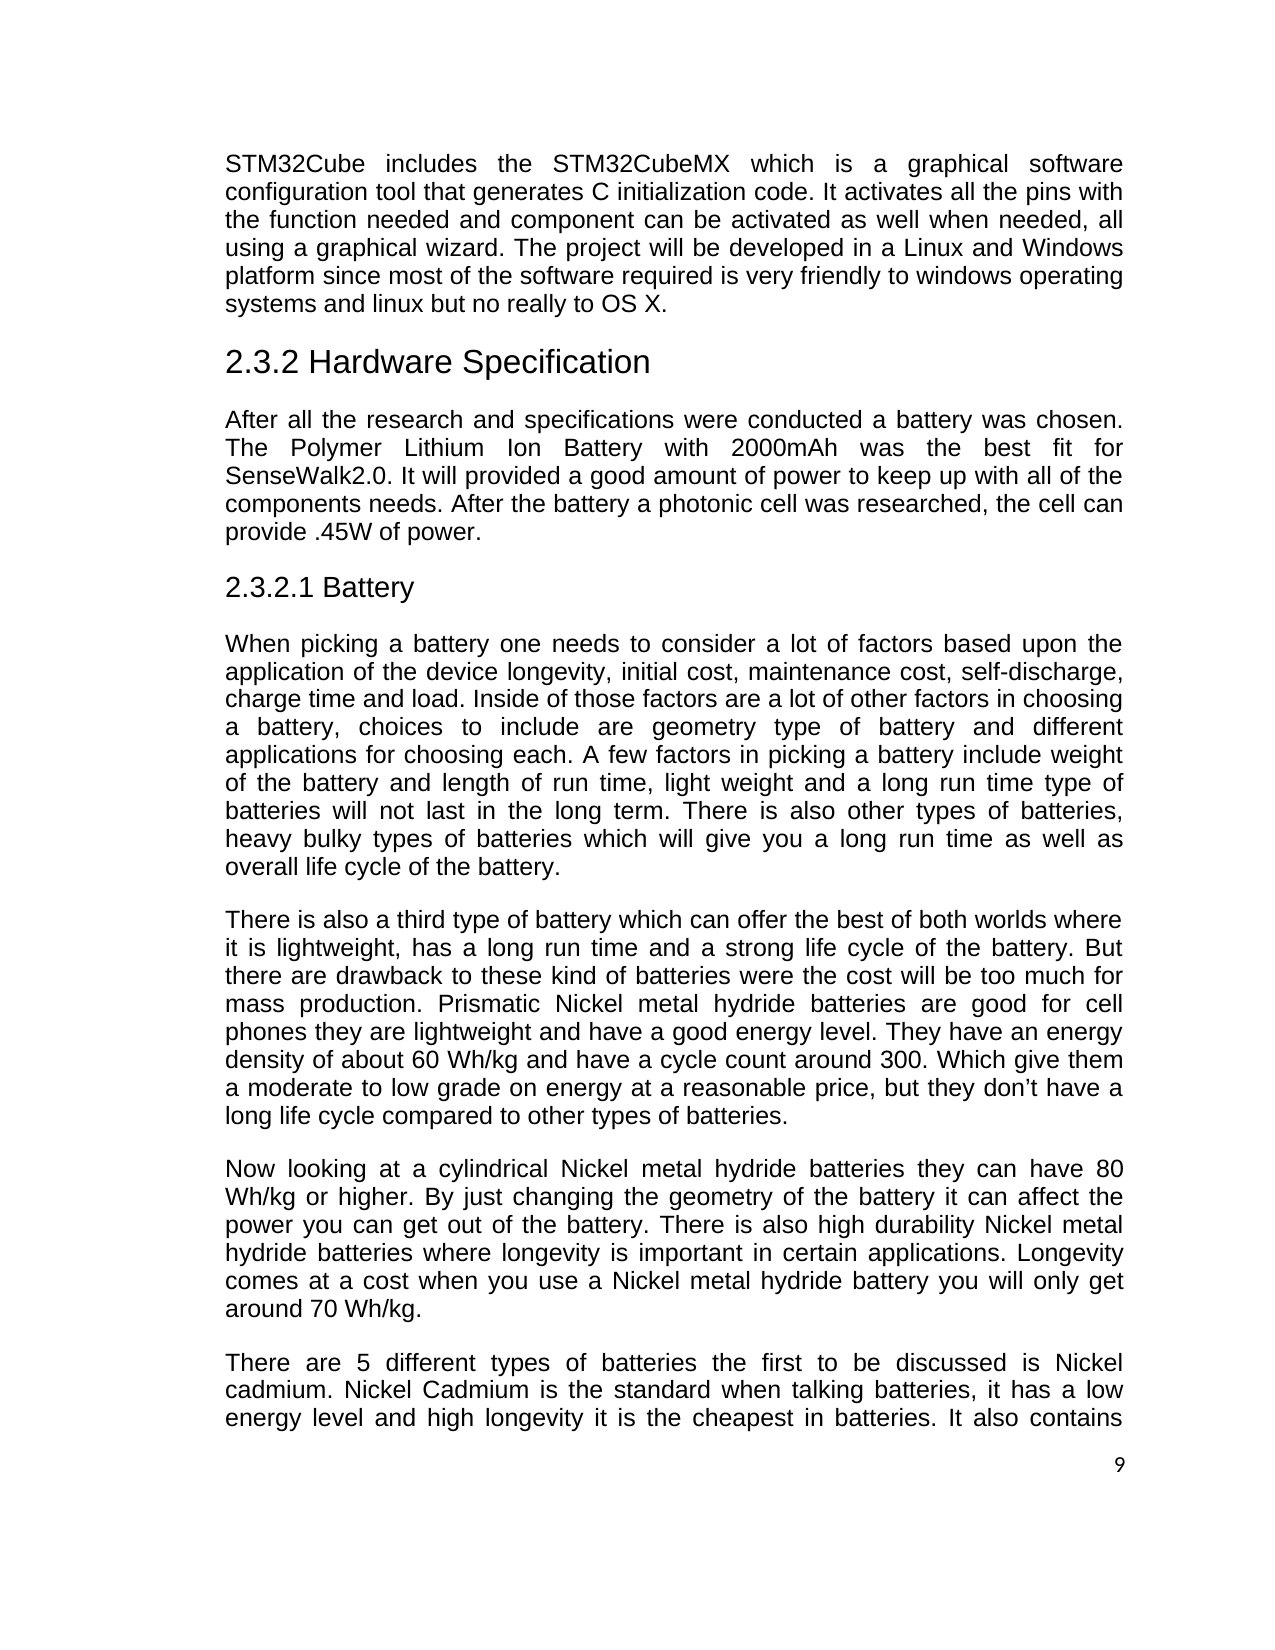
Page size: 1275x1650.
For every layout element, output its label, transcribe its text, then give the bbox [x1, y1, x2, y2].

text There are 5 different types of batteries the first to be discussed is Nickel cadmium. Nickel Cadmium is the standard when talking batteries, it has a low energy level and high longevity it is the cheapest in batteries. It also contains [225, 1348, 1125, 1432]
text When picking a battery one needs to consider a lot of factors based upon the application of the device longevity, initial cost, maintenance cost, self-discharge, charge time and load. Inside of those factors are a lot of other factors in choosing a battery, choices to include are geometry type of battery and different applications for choosing each. A few factors in picking a battery include weight of the battery and length of run time, light weight and a long run time type of batteries will not last in the long term. There is also other types of batteries, heavy bulky types of batteries which will give you a long run time as well as overall life cycle of the battery. [225, 629, 1125, 881]
text Now looking at a cylindrical Nickel metal hydride batteries they can have 80 Wh/kg or higher. By just changing the geometry of the battery it can affect the power you can get out of the battery. There is also high durability Nickel metal hydride batteries where longevity is important in certain applications. Longevity comes at a cost when you use a Nickel metal hydride battery you will only get around 70 Wh/kg. [225, 1155, 1125, 1323]
text 2.3.2.1 Battery [225, 571, 1125, 604]
text STM32Cube includes the STM32CubeMX which is a graphical software configuration tool that generates C initialization code. It activates all the pins with the function needed and component can be activated as well when needed, all using a graphical wizard. The project will be developed in a Linux and Windows platform since most of the software required is very friendly to windows operating systems and linux but no really to OS X. [225, 150, 1125, 317]
text There is also a third type of battery which can offer the best of both worlds where it is lightweight, has a long run time and a strong life cycle of the battery. But there are drawback to these kind of batteries were the cost will be too much for mass production. Prismatic Nickel metal hydride batteries are good for cell phones they are lightweight and have a good energy level. They have an energy density of about 60 Wh/kg and have a cycle count around 300. Which give them a moderate to low grade on energy at a reasonable price, but they don’t have a long life cycle compared to other types of batteries. [225, 906, 1125, 1130]
text 2.3.2 Hardware Specification [225, 343, 1125, 380]
text After all the research and specifications were conducted a battery was chosen. The Polymer Lithium Ion Battery with 2000mAh was the best fit for SenseWalk2.0. It will provided a good amount of power to keep up with all of the components needs. After the battery a photonic cell was researched, the cell can provide .45W of power. [225, 406, 1125, 546]
